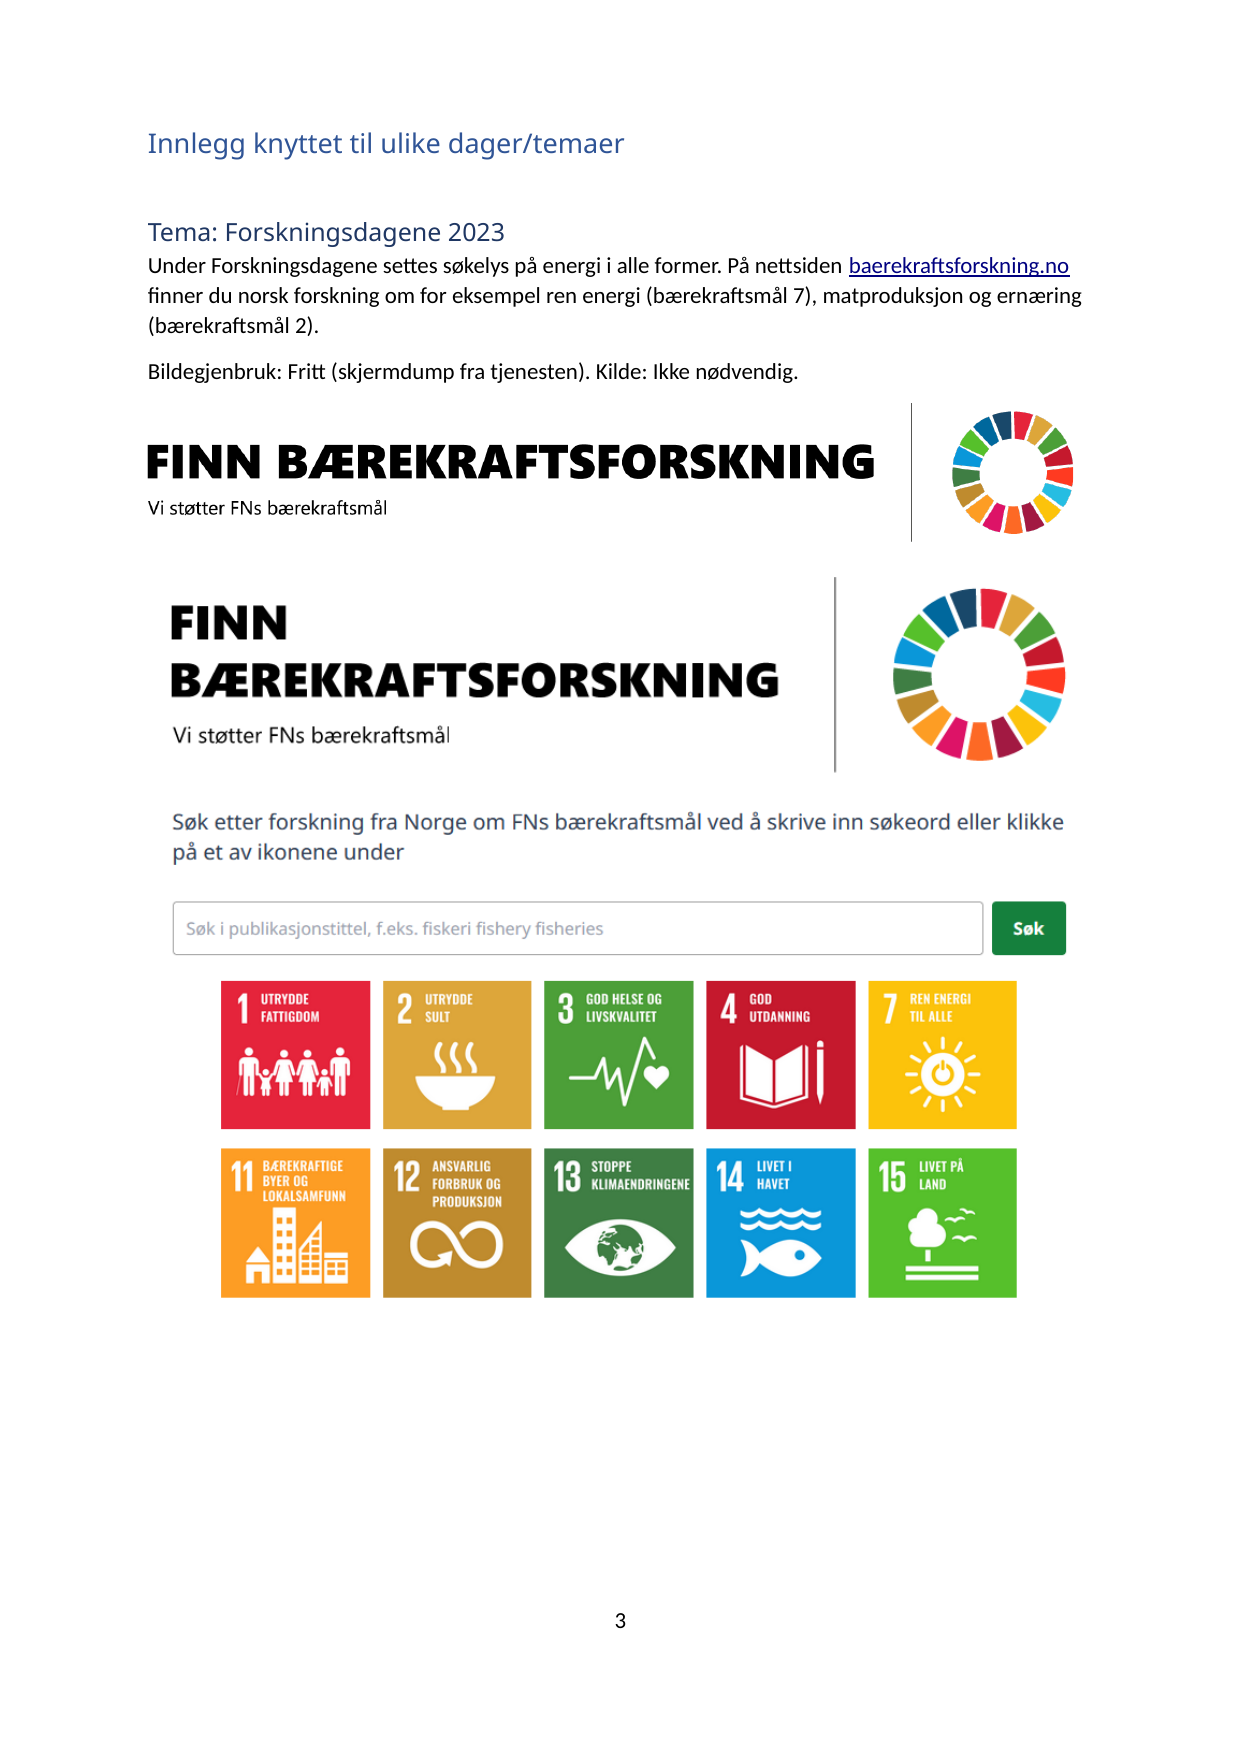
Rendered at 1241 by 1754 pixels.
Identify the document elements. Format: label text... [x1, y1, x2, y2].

subtitle Tema: Forskningsdagene 2023 [148, 214, 1093, 249]
text Under Forskningsdagene settes søkelys på energi i alle former. På nettsiden baerekraftsforskning.no finner du norsk forskning om for eksempel ren energi (bærekraftsmål 7), matproduksjon og ernæring (bærekraftsmål 2). [148, 251, 1093, 339]
subtitle Innlegg knyttet til ulike dager/temaer [148, 124, 1093, 161]
text Bildegjenbruk: Fritt (skjermdump fra tjenesten). Kilde: Ikke nødvendig. [148, 357, 1093, 385]
